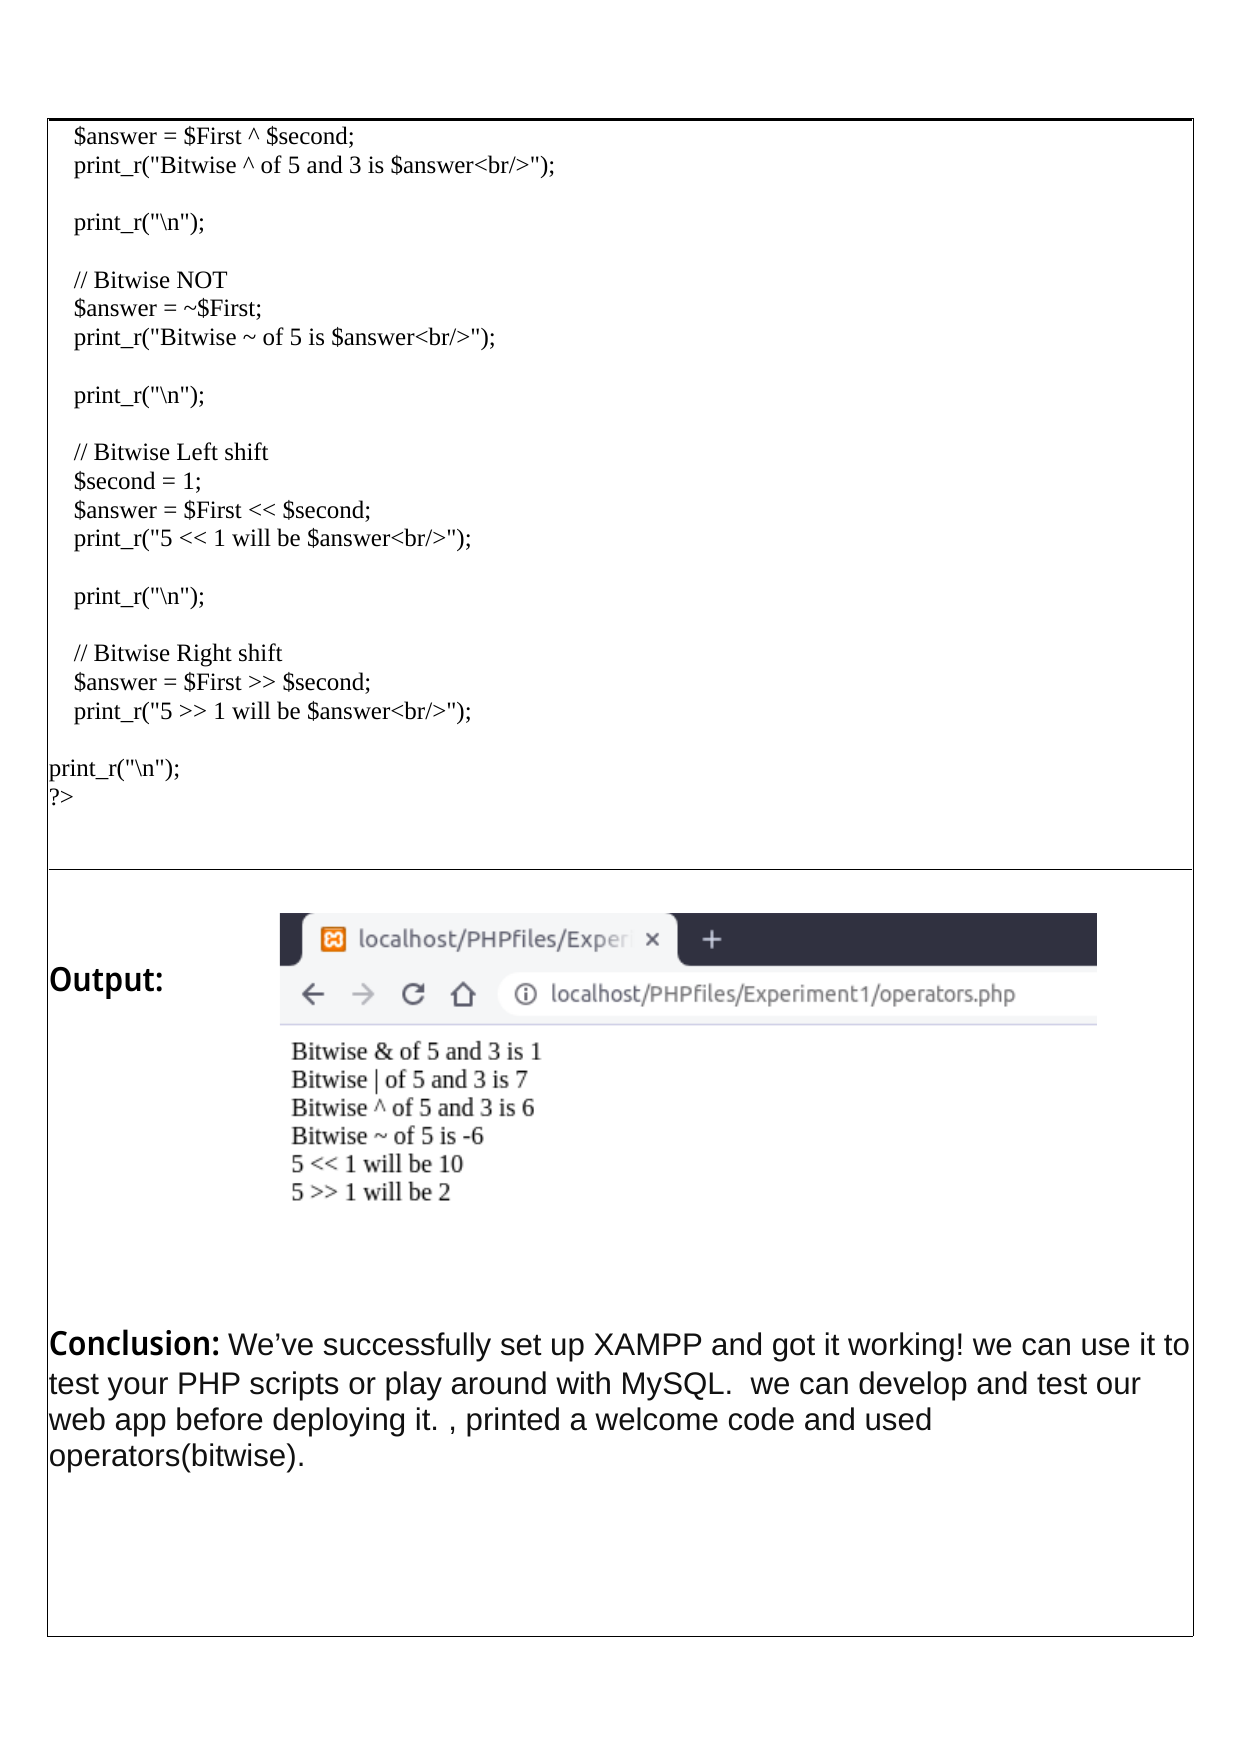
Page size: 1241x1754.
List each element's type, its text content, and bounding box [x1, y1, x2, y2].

picture [279, 913, 1097, 1293]
text [1097, 956, 1192, 1002]
table_header $answer = $First ^ $second; print_r("Bitwise ^ of 5 and 3 is $answer<br/>"); print_r("\n"); // Bitwise NOT $answer = ~$First; print_r("Bitwise ~ of 5 is $answer<br/>"); print_r("\n"); // Bitwise Left shift $second = 1; $answer = $First << $second; print_r("5 << 1 will be $answer<br/>"); print_r("\n"); // Bitwise Right shift $answer = $First >> $second; print_r("5 >> 1 will be $answer<br/>"); print_r("\n"); ?> [49, 121, 1192, 868]
text Output: [48, 956, 279, 1002]
text Conclusion: We’ve successfully set up XAMPP and got it working! we can use it to test your PHP scripts or play around with MySQL. we can develop and test our web app before deploying it. , printed a welcome code and used operators(bitwise). [48, 1319, 1192, 1473]
